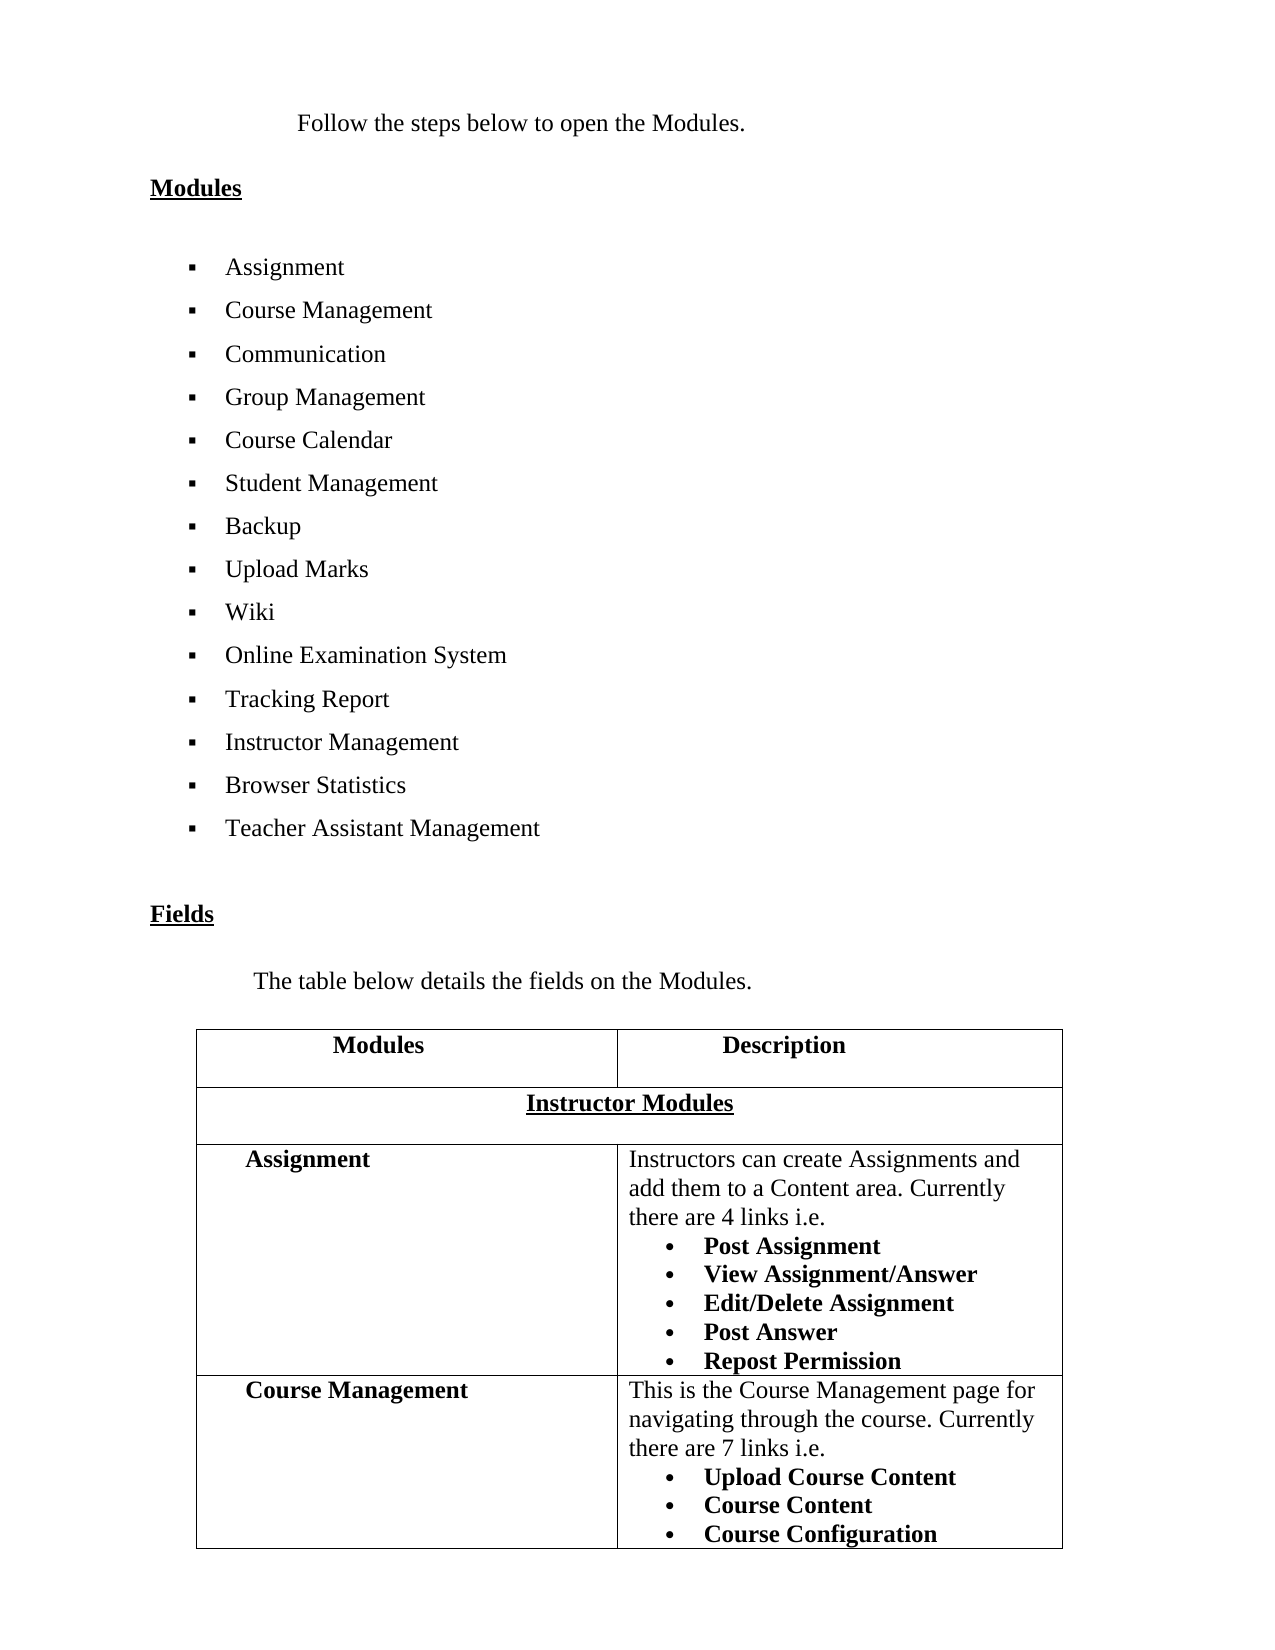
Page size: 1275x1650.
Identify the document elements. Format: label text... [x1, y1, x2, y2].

list Upload Marks [187, 554, 1125, 583]
list Group Management [187, 382, 1125, 411]
list Online Examination System [187, 641, 1125, 669]
list Instructor Management [187, 727, 1125, 756]
text The table below details the fields on the Modules. [253, 966, 1125, 995]
list Tracking Report [187, 684, 1125, 712]
list Course Calendar [187, 425, 1125, 454]
list Student Management [187, 468, 1125, 497]
list Communication [187, 339, 1125, 367]
text Fields [150, 899, 1125, 928]
list Wiki [187, 597, 1125, 626]
table_header Description [618, 1030, 1062, 1087]
table_header Modules [197, 1030, 617, 1087]
list Browser Statistics [187, 770, 1125, 799]
table_cell This is the Course Management page for navigating through the course. Currently there are 7 links i.e. Upload Course Content Course Content Course Configuration Upload Course Header Configure Grade Scorm Packager Scorm Player Course Profile [618, 1376, 1062, 1548]
list Course Management [187, 296, 1125, 324]
text Follow the steps below to open the Modules. [253, 108, 1125, 137]
list Assignment [187, 252, 1125, 281]
table_cell Course Management [197, 1376, 617, 1548]
text Modules [150, 173, 1125, 202]
table_cell Instructors can create Assignments and add them to a Content area. Currently there are 4 links i.e. Post Assignment View Assignment/Answer Edit/Delete Assignment Post Answer Repost Permission [618, 1145, 1062, 1374]
list Backup [187, 511, 1125, 540]
table_cell Assignment [197, 1145, 617, 1374]
table_cell Instructor Modules [197, 1088, 1062, 1143]
list Teacher Assistant Management [187, 813, 1125, 842]
